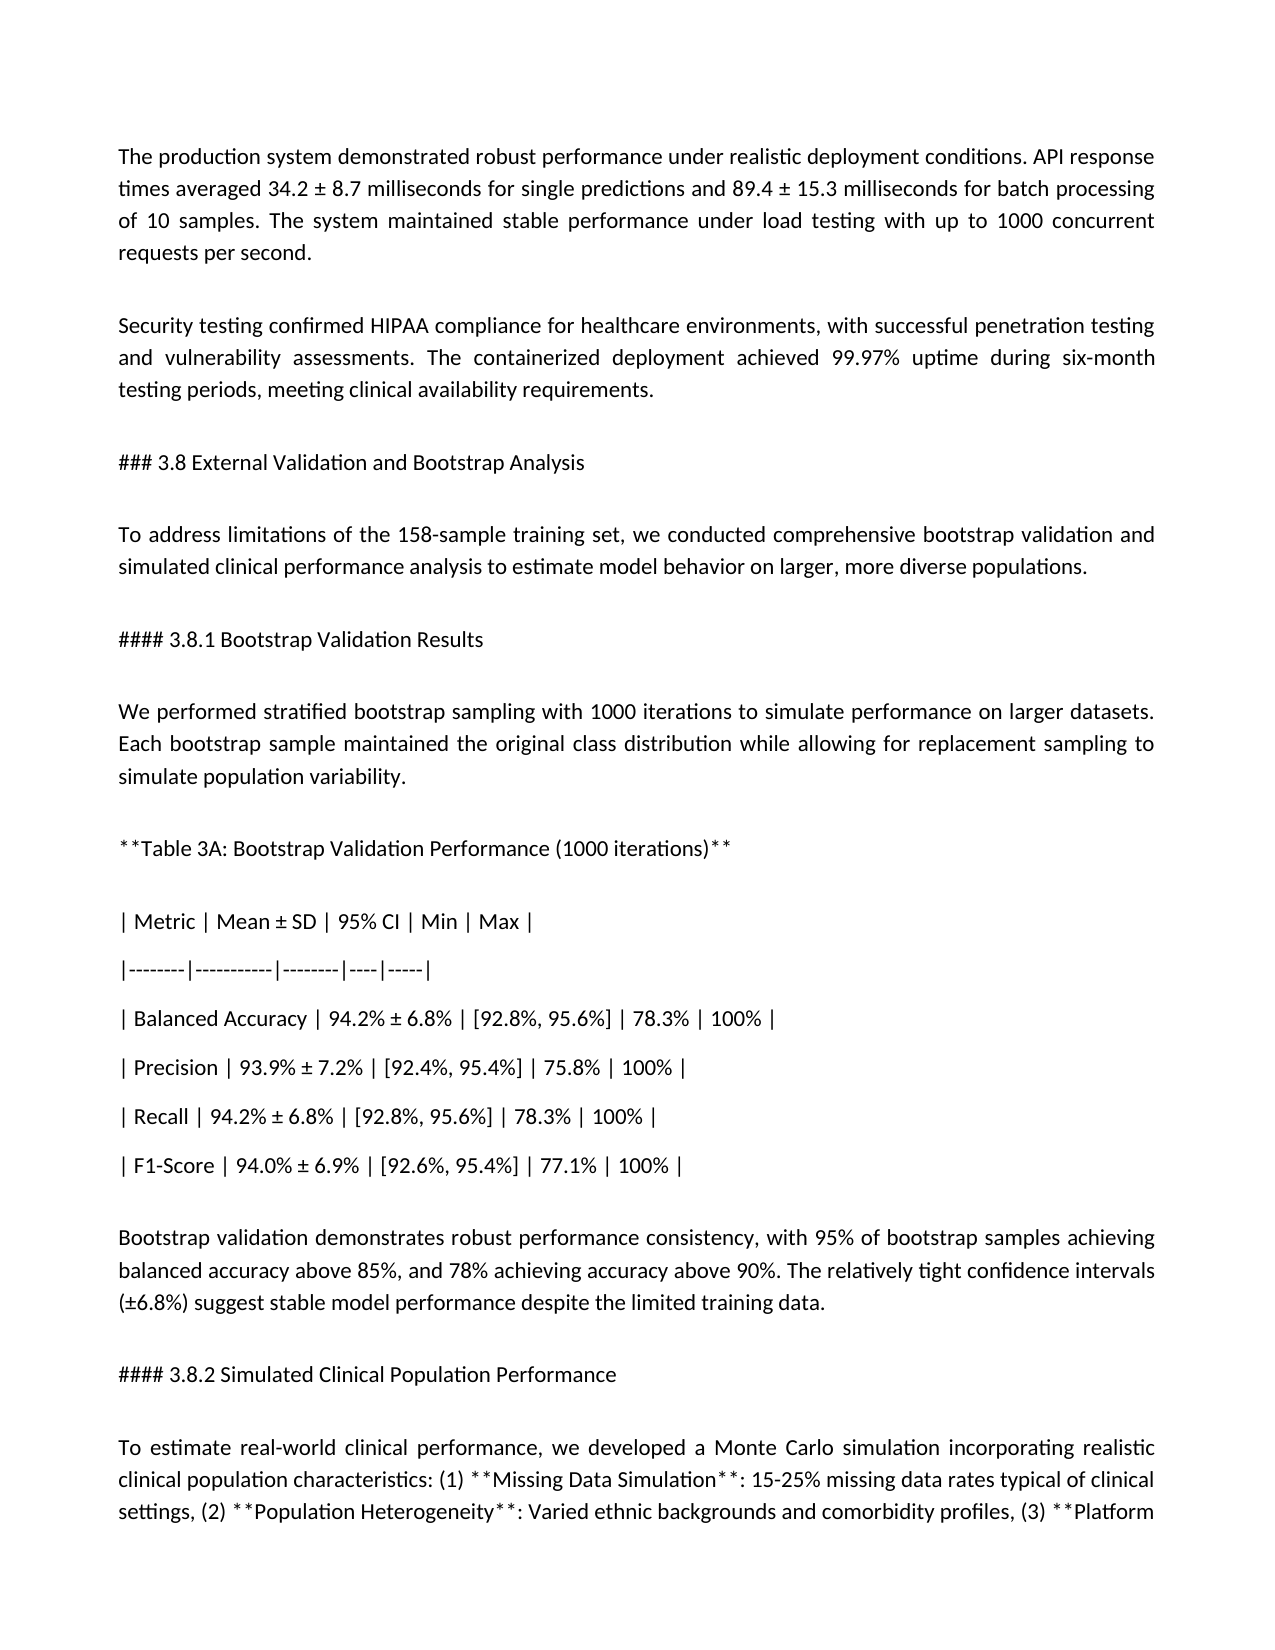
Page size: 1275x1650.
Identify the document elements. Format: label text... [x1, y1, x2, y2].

text | Balanced Accuracy | 94.2% ± 6.8% | [92.8%, 95.6%] | 78.3% | 100% | [118, 1004, 1157, 1032]
text The production system demonstrated robust performance under realistic deployment conditions. API response times averaged 34.2 ± 8.7 milliseconds for single predictions and 89.4 ± 15.3 milliseconds for batch processing of 10 samples. The system maintained stable performance under load testing with up to 1000 concurrent requests per second. [118, 142, 1157, 266]
text To address limitations of the 158-sample training set, we conducted comprehensive bootstrap validation and simulated clinical performance analysis to estimate model behavior on larger, more diverse populations. [118, 520, 1157, 580]
text We performed stratified bootstrap sampling with 1000 iterations to simulate performance on larger datasets. Each bootstrap sample maintained the original class distribution while allowing for replacement sampling to simulate population variability. [118, 697, 1157, 790]
text ### 3.8 External Validation and Bootstrap Analysis [118, 448, 1157, 476]
text | Precision | 93.9% ± 7.2% | [92.4%, 95.4%] | 75.8% | 100% | [118, 1053, 1157, 1081]
text **Table 3A: Bootstrap Validation Performance (1000 iterations)** [118, 834, 1157, 862]
text #### 3.8.2 Simulated Clinical Population Performance [118, 1360, 1157, 1388]
text | Recall | 94.2% ± 6.8% | [92.8%, 95.6%] | 78.3% | 100% | [118, 1102, 1157, 1130]
text #### 3.8.1 Bootstrap Validation Results [118, 625, 1157, 653]
text Bootstrap validation demonstrates robust performance consistency, with 95% of bootstrap samples achieving balanced accuracy above 85%, and 78% achieving accuracy above 90%. The relatively tight confidence intervals (±6.8%) suggest stable model performance despite the limited training data. [118, 1223, 1157, 1316]
text | F1-Score | 94.0% ± 6.9% | [92.6%, 95.4%] | 77.1% | 100% | [118, 1151, 1157, 1179]
text To estimate real-world clinical performance, we developed a Monte Carlo simulation incorporating realistic clinical population characteristics: (1) **Missing Data Simulation**: 15-25% missing data rates typical of clinical settings, (2) **Population Heterogeneity**: Varied ethnic backgrounds and comorbidity profiles, (3) **Platform [118, 1433, 1157, 1525]
text |--------|-----------|--------|----|-----| [118, 956, 1157, 984]
text Security testing confirmed HIPAA compliance for healthcare environments, with successful penetration testing and vulnerability assessments. The containerized deployment achieved 99.97% uptime during six-month testing periods, meeting clinical availability requirements. [118, 311, 1157, 403]
text | Metric | Mean ± SD | 95% CI | Min | Max | [118, 907, 1157, 935]
